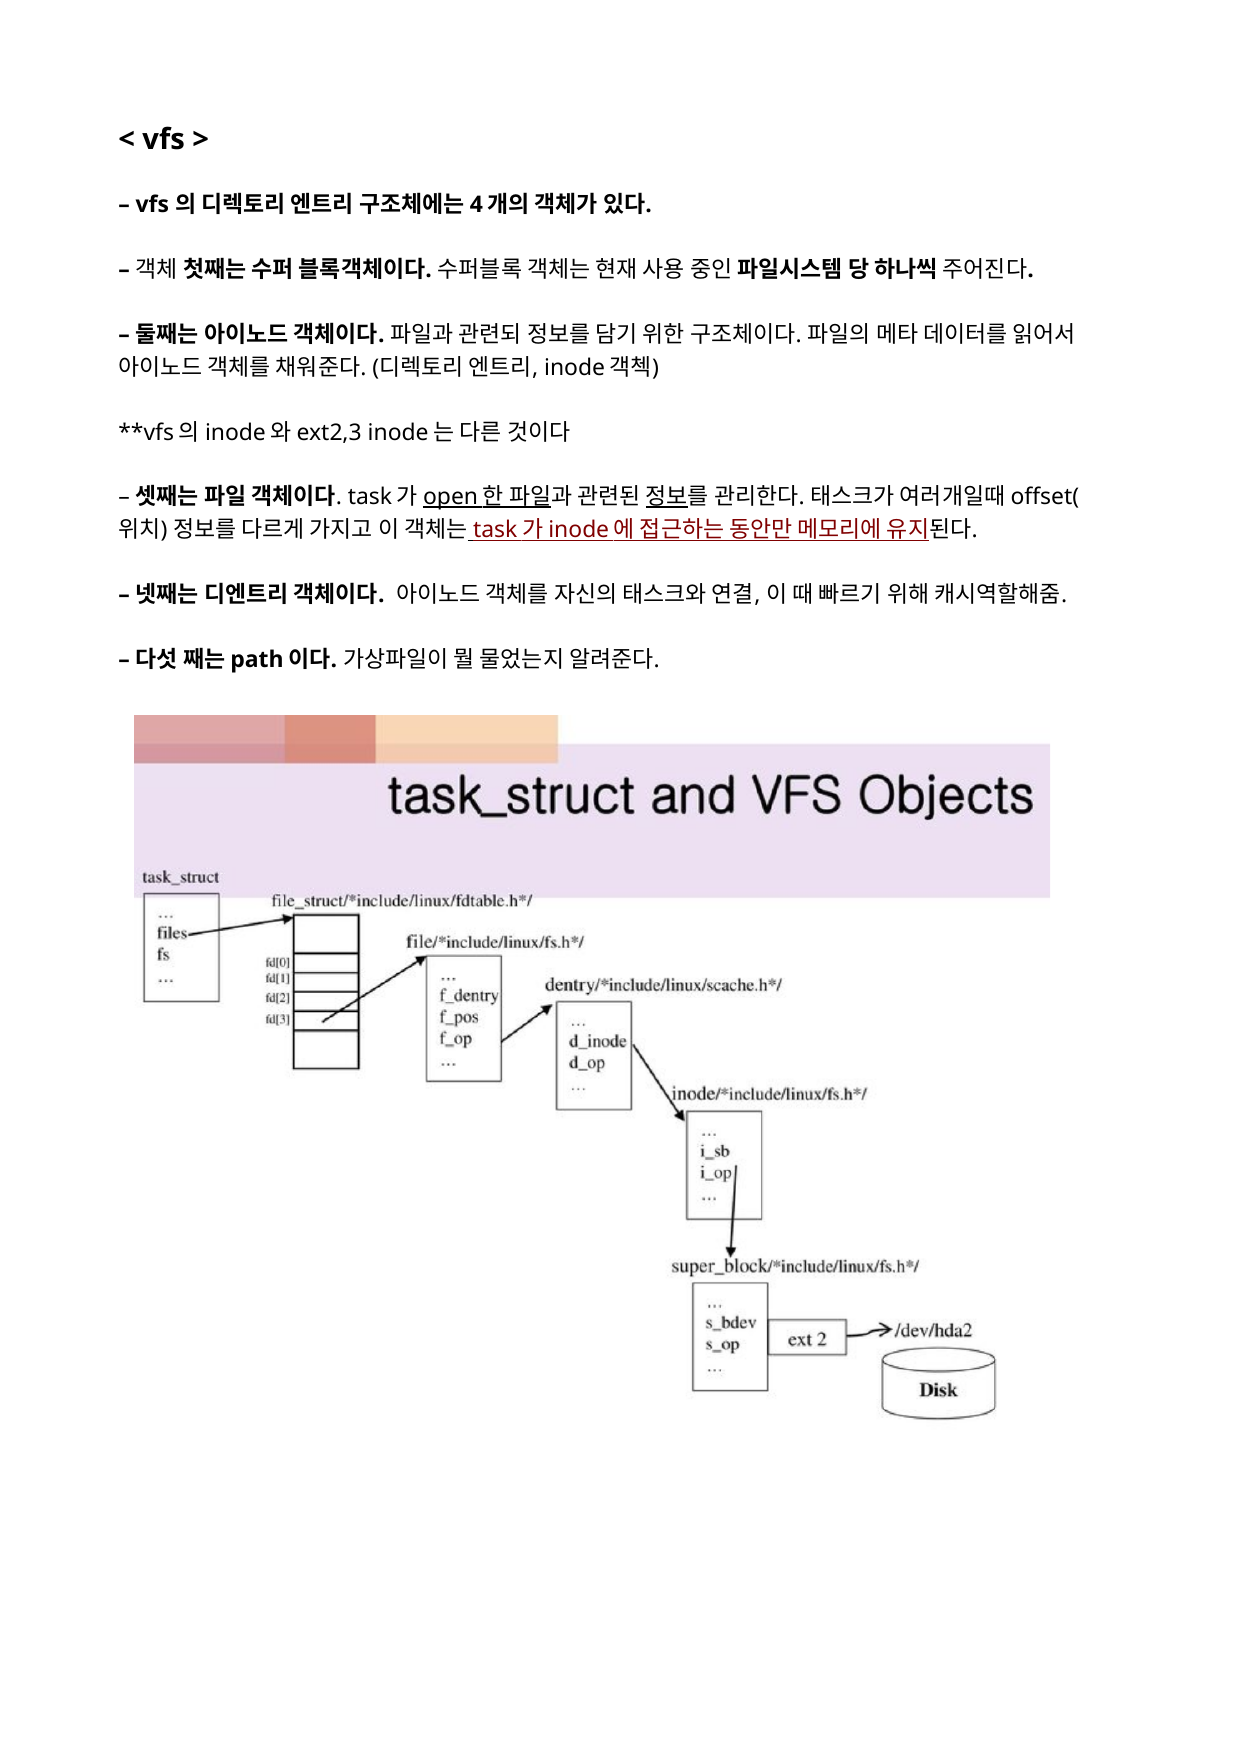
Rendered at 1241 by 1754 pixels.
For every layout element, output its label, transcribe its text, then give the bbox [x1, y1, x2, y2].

text < vfs > [118, 118, 1122, 158]
text – 셋째는 파일 객체이다. task가 open한 파일과 관련된 정보를 관리한다. 태스크가 여러개일때 offset(위치) 정보를 다르게 가지고 이 객체는 task가 inode에 접근하는 동안만 메모리에 유지된다. [118, 478, 1122, 544]
text – 둘째는 아이노드 객체이다. 파일과 관련되 정보를 담기 위한 구조체이다. 파일의 메타 데이터를 읽어서 아이노드 객체를 채워준다. (디렉토리 엔트리, inode객첵) [118, 315, 1122, 382]
text – 넷째는 디엔트리 객체이다. 아이노드 객체를 자신의 태스크와 연결, 이 때 빠르기 위해 캐시역할해줌. [118, 576, 1122, 609]
text – 객체 첫째는 수퍼 블록객체이다. 수퍼블록 객체는 현재 사용 중인 파일시스템 당 하나씩 주어진다. [118, 251, 1122, 284]
text **vfs의 inode와 ext2,3 inode는 다른 것이다 [118, 413, 1122, 447]
text – vfs 의 디렉토리 엔트리 구조체에는 4개의 객체가 있다. [118, 186, 1122, 219]
text – 다섯 째는 path이다. 가상파일이 뭘 물었는지 알려준다. [118, 640, 1122, 674]
picture [134, 715, 1051, 1439]
